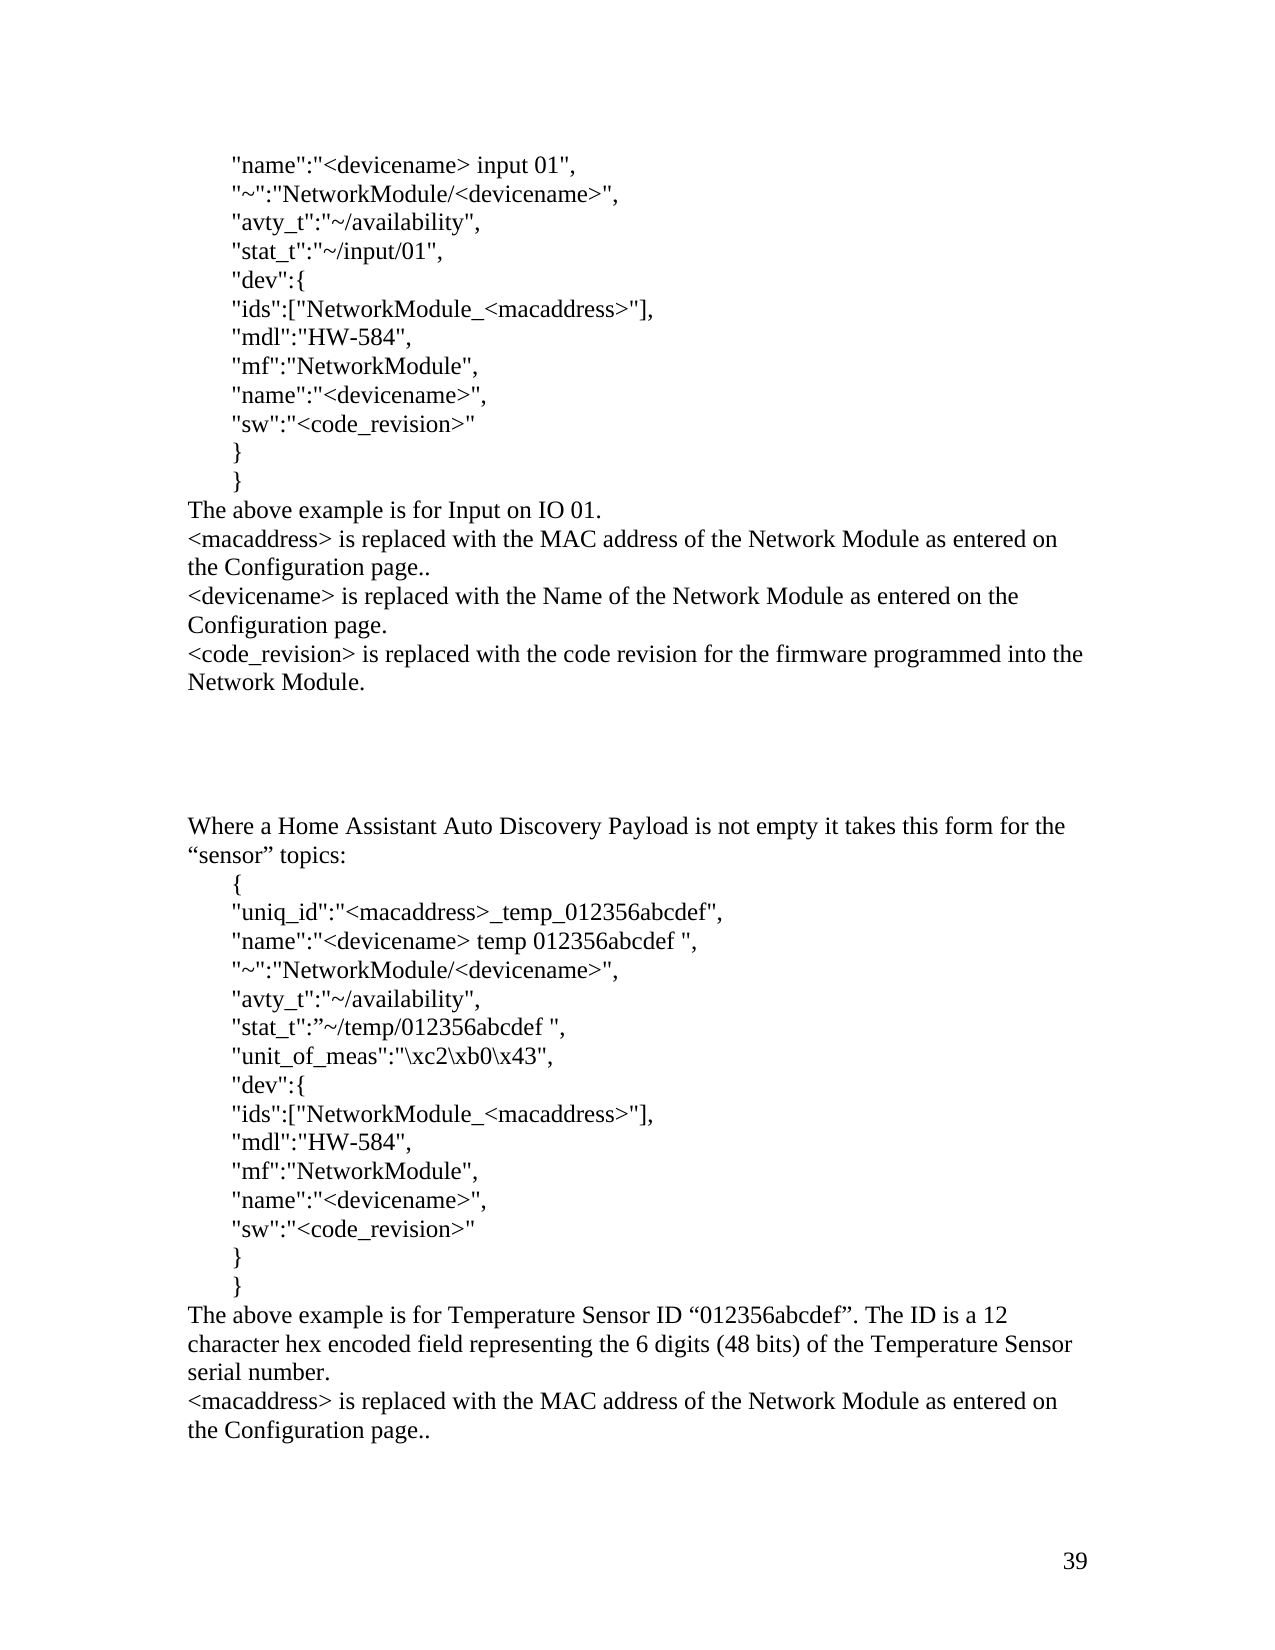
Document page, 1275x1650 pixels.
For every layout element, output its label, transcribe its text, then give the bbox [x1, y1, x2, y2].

text <macaddress> is replaced with the MAC address of the Network Module as entered on the Configuration page.. [187, 524, 1087, 581]
text "unit_of_meas":"\xc2\xb0\x43", [187, 1041, 1087, 1070]
text "mf":"NetworkModule", [187, 1156, 1087, 1185]
text "sw":"<code_revision>" [187, 409, 1087, 437]
text "ids":["NetworkModule_<macaddress>"], [187, 1099, 1087, 1127]
text <devicename> is replaced with the Name of the Network Module as entered on the Configuration page. [187, 581, 1087, 639]
text "avty_t":"~/availability", [187, 207, 1087, 236]
text "stat_t":”~/temp/012356abcdef ", [187, 1012, 1087, 1041]
text } [187, 466, 1087, 495]
text "name":"<devicename> input 01", [187, 150, 1087, 179]
text "ids":["NetworkModule_<macaddress>"], [187, 294, 1087, 322]
text } [187, 1271, 1087, 1300]
text Where a Home Assistant Auto Discovery Payload is not empty it takes this form for the “sensor” topics: [187, 811, 1087, 869]
text The above example is for Input on IO 01. [187, 495, 1087, 524]
text "~":"NetworkModule/<devicename>", [187, 179, 1087, 207]
text "dev":{ [187, 1070, 1087, 1099]
text "avty_t":"~/availability", [187, 984, 1087, 1012]
text "name":"<devicename>", [187, 1185, 1087, 1214]
text "sw":"<code_revision>" [187, 1214, 1087, 1242]
text "mf":"NetworkModule", [187, 351, 1087, 380]
text { [187, 869, 1087, 897]
text "name":"<devicename>", [187, 380, 1087, 409]
text "mdl":"HW-584", [187, 1127, 1087, 1156]
text } [187, 1242, 1087, 1271]
text <code_revision> is replaced with the code revision for the firmware programmed into the Network Module. [187, 639, 1087, 696]
text "name":"<devicename> temp 012356abcdef ", [187, 926, 1087, 955]
text "mdl":"HW-584", [187, 322, 1087, 351]
text "stat_t":"~/input/01", [187, 236, 1087, 265]
text The above example is for Temperature Sensor ID “012356abcdef”. The ID is a 12 character hex encoded field representing the 6 digits (48 bits) of the Temperature Sensor serial number. [187, 1300, 1087, 1386]
text "dev":{ [187, 265, 1087, 294]
text "~":"NetworkModule/<devicename>", [187, 955, 1087, 984]
text "uniq_id":"<macaddress>_temp_012356abcdef", [187, 897, 1087, 926]
text <macaddress> is replaced with the MAC address of the Network Module as entered on the Configuration page.. [187, 1386, 1087, 1444]
text } [187, 437, 1087, 466]
